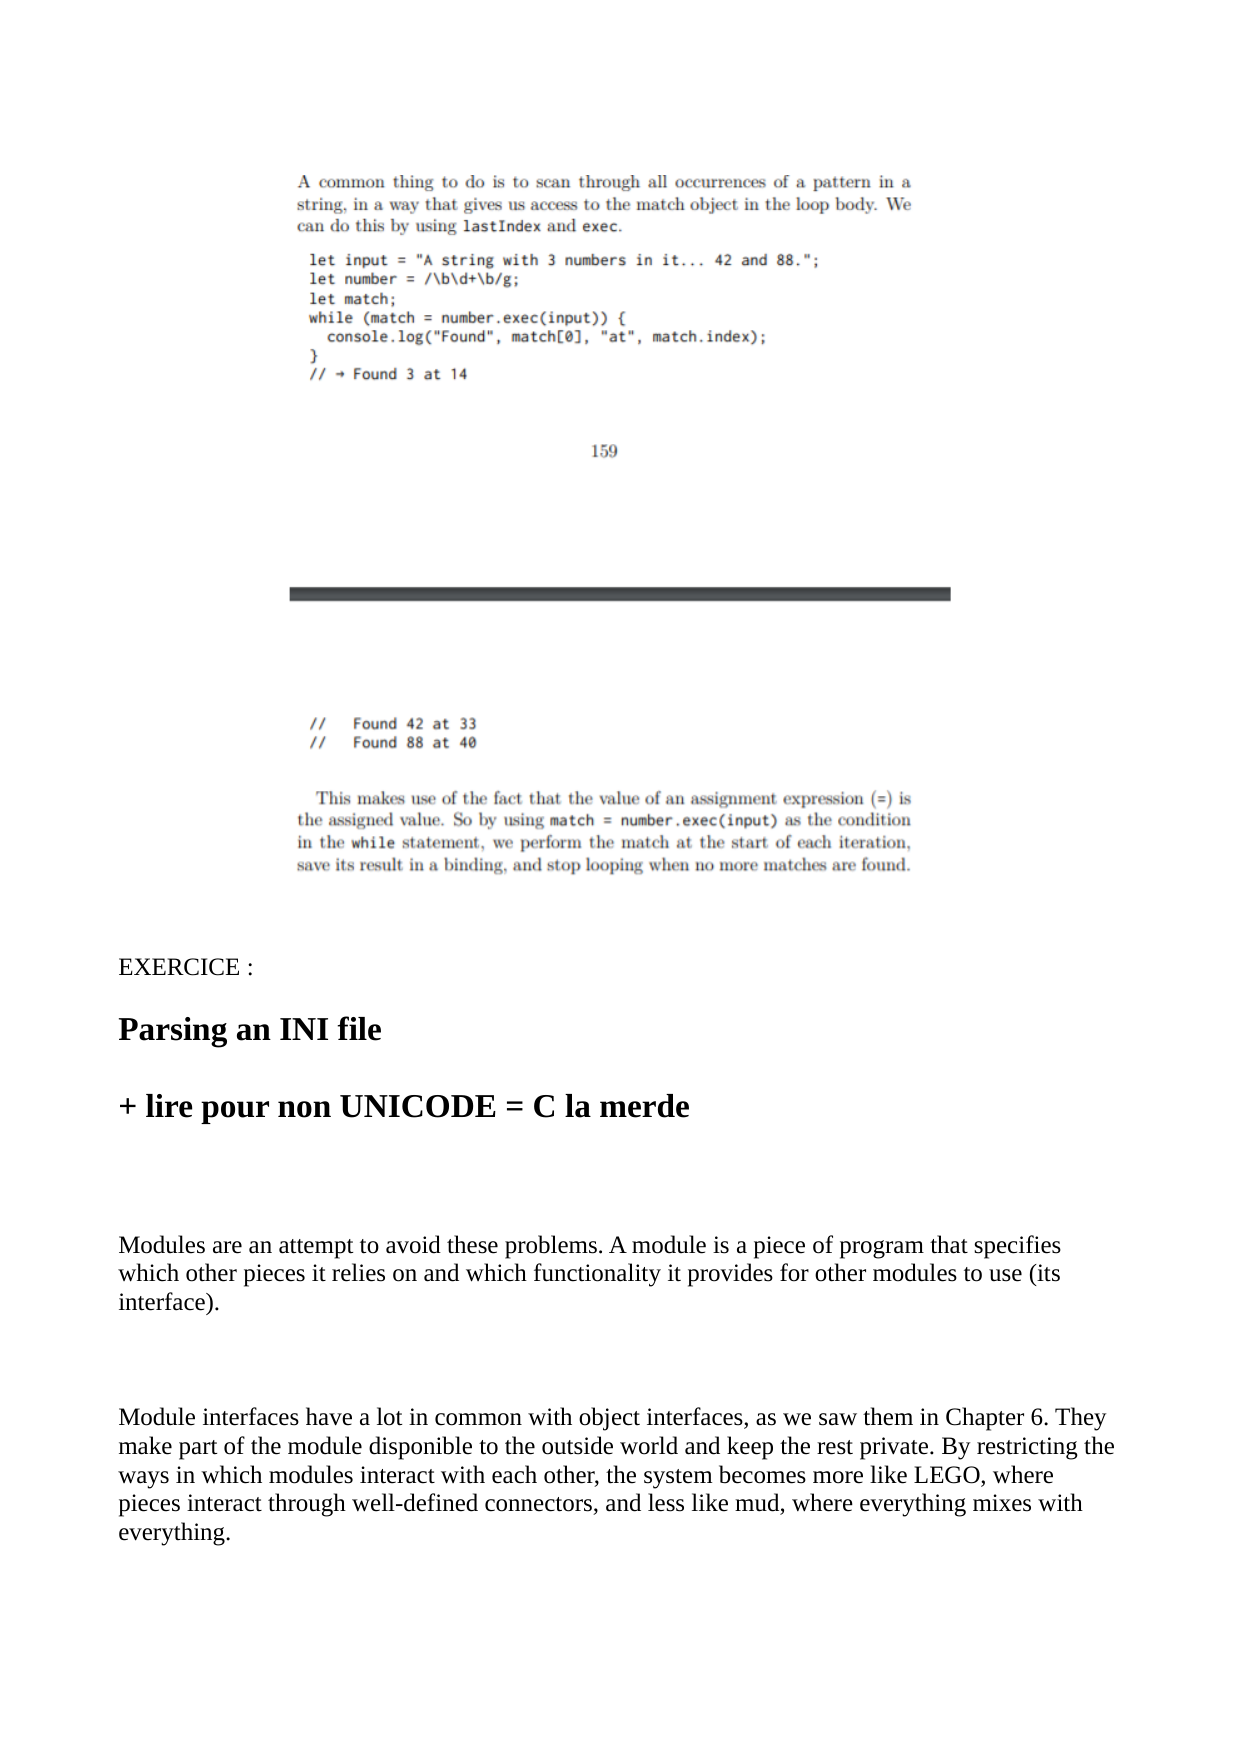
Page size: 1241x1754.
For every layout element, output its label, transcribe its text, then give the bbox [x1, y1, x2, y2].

picture [289, 175, 951, 894]
text Module interfaces have a lot in common with object interfaces, as we saw them in Chapter 6. They make part of the module disponible to the outside world and keep the rest private. By restricting the ways in which modules interact with each other, the system becomes more like LEGO, where pieces interact through well-defined connectors, and less like mud, where everything mixes with everything. [118, 1402, 1122, 1546]
text Modules are an attempt to avoid these problems. A module is a piece of program that specifies which other pieces it relies on and which functionality it provides for other modules to use (its interface). [118, 1230, 1122, 1316]
text + lire pour non UNICODE = C la merde [118, 1086, 1122, 1124]
text EXERCICE : [118, 952, 1122, 981]
text Parsing an INI file [118, 1009, 1122, 1048]
